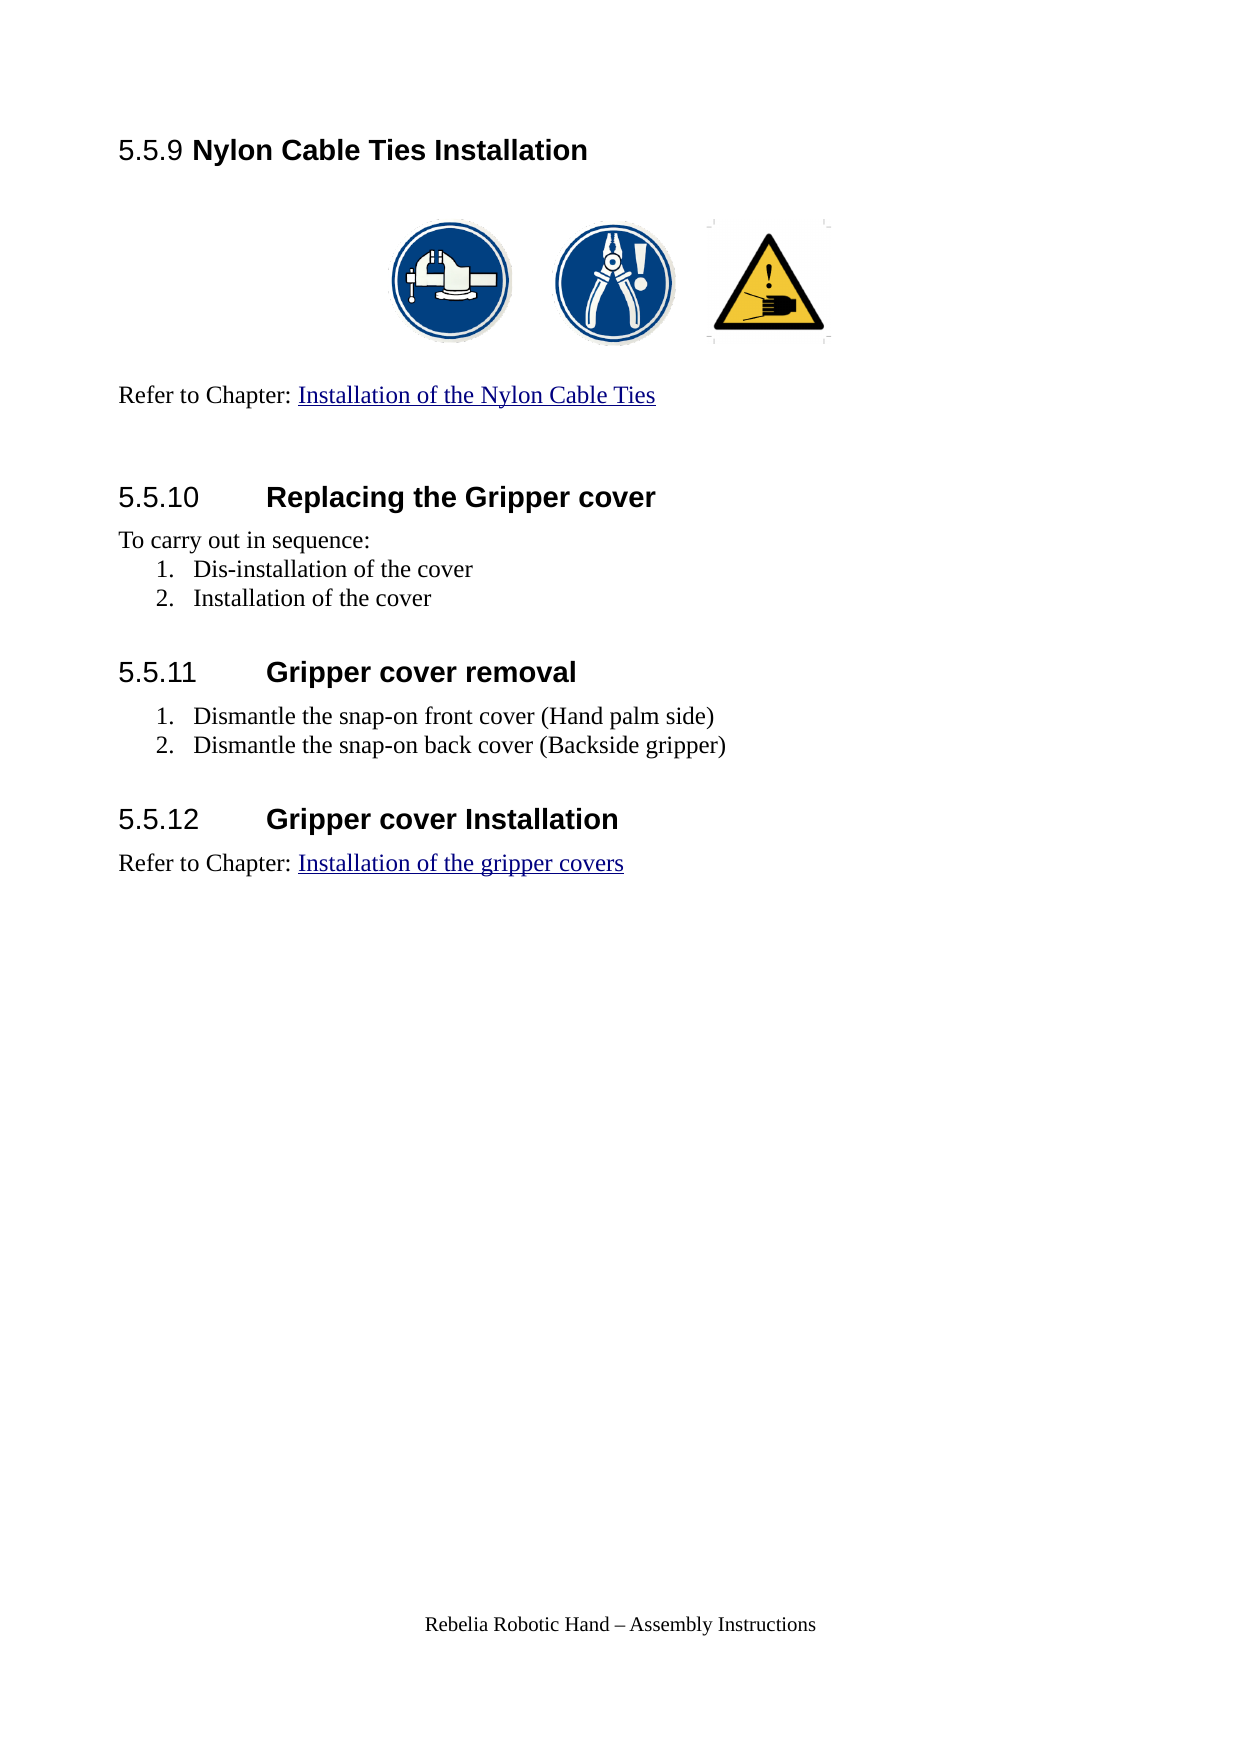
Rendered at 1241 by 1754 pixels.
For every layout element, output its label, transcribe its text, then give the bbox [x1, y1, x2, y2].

picture [387, 218, 513, 343]
list Dis-installation of the cover [156, 554, 1123, 583]
picture [551, 220, 676, 346]
subtitle Gripper cover removal [118, 655, 1123, 689]
subtitle Replacing the Gripper cover [118, 479, 1123, 513]
text To carry out in sequence: [118, 526, 1123, 554]
text Refer to Chapter: Installation of the Nylon Cable Ties [118, 380, 1123, 409]
text Refer to Chapter: Installation of the gripper covers [118, 848, 1123, 877]
list Dismantle the snap-on front cover (Hand palm side) [156, 701, 1123, 730]
list Installation of the cover [156, 583, 1123, 612]
subtitle Nylon Cable Ties Installation [118, 133, 1123, 166]
picture [706, 219, 832, 344]
list Dismantle the snap-on back cover (Backside gripper) [156, 730, 1123, 759]
subtitle Gripper cover Installation [118, 802, 1123, 836]
